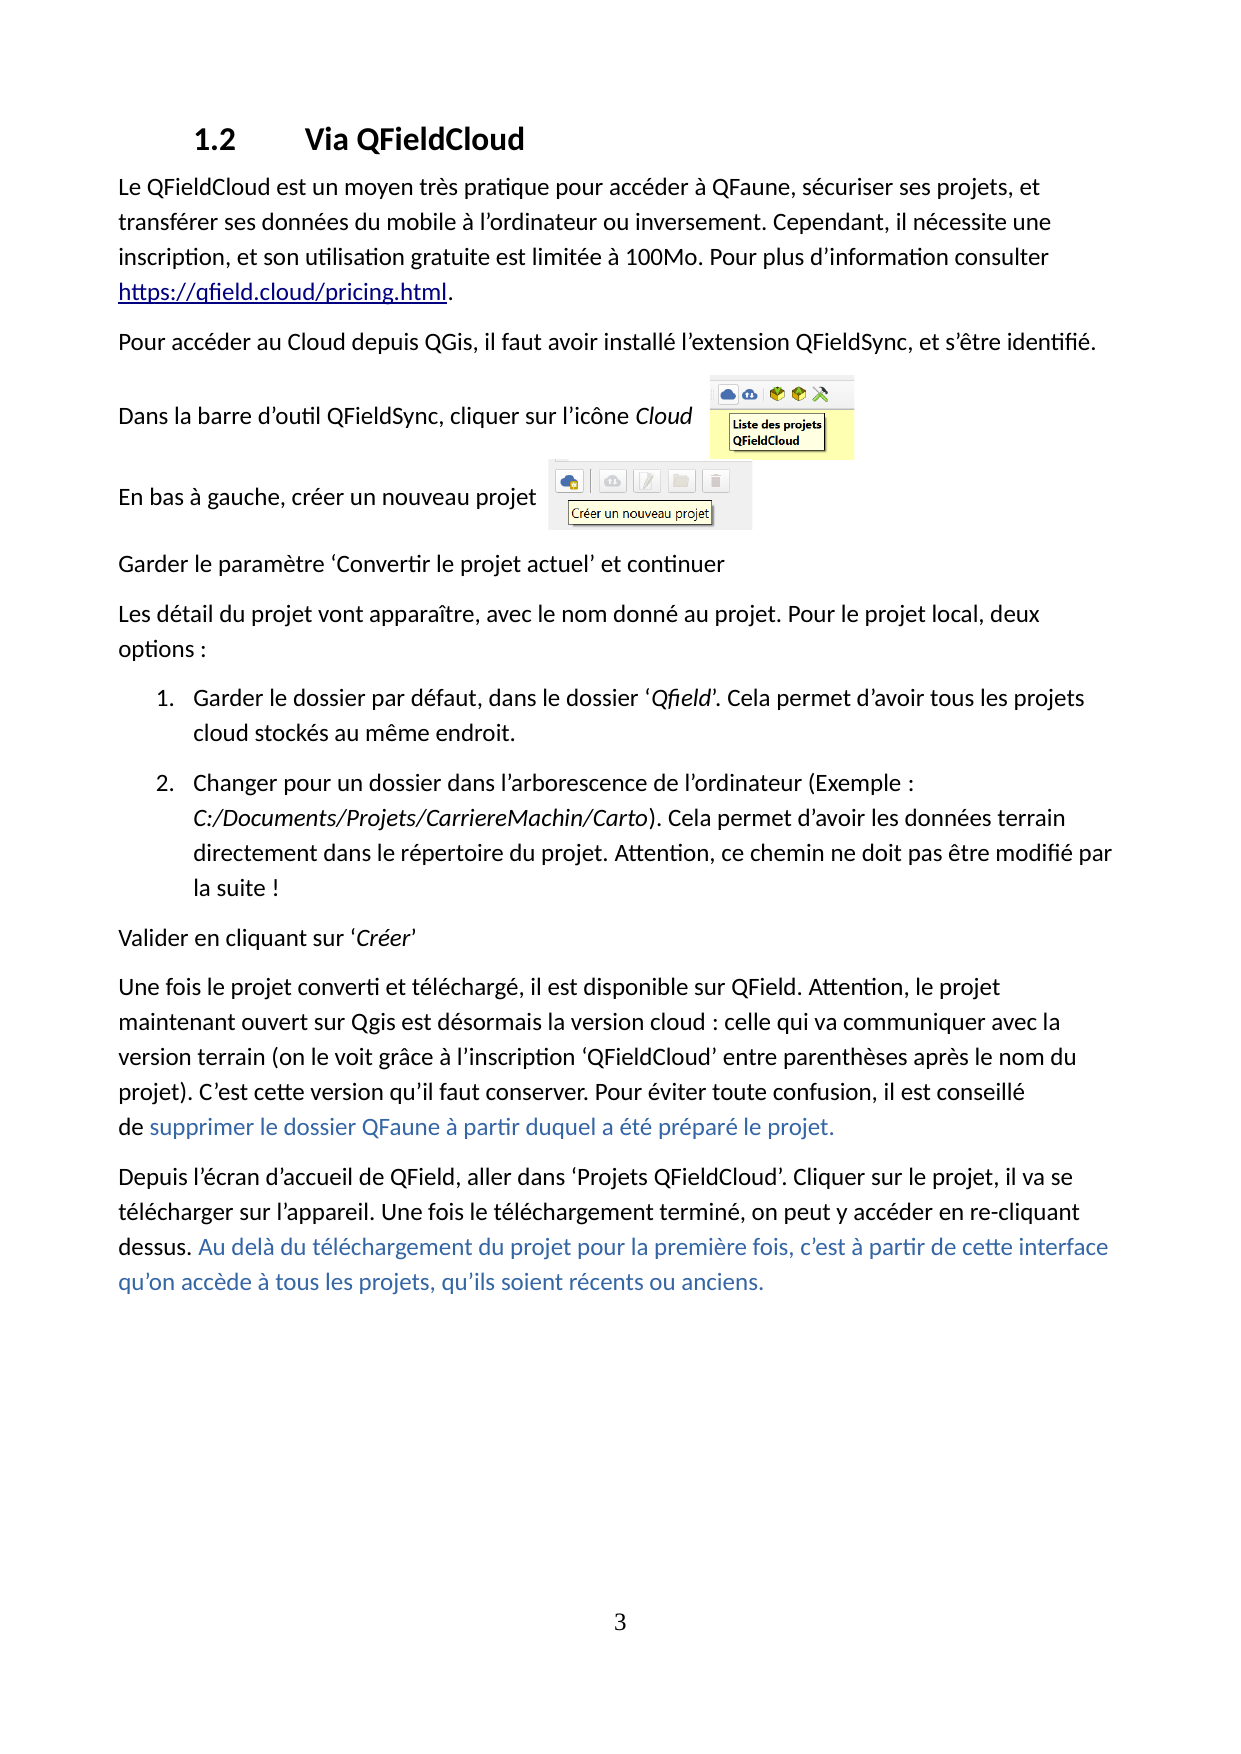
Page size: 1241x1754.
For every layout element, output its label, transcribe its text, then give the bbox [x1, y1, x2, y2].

subtitle Via QFieldCloud [193, 118, 1122, 159]
text Pour accéder au Cloud depuis QGis, il faut avoir installé l’extension QFieldSync, et s’être identifié. [118, 326, 1122, 356]
text Dans la barre d’outil QFieldSync, cliquer sur l’icône Cloud [118, 376, 709, 460]
text Une fois le projet converti et téléchargé, il est disponible sur QField. Attention, le projet maintenant ouvert sur Qgis est désormais la version cloud : celle qui va communiquer avec la version terrain (on le voit grâce à l’inscription ‘QFieldCloud’ entre parenthèses après le nom du projet). C’est cette version qu’il faut conserver. Pour éviter toute confusion, il est conseillé de supprimer le dossier QFaune à partir duquel a été préparé le projet. [118, 971, 1122, 1142]
text Le QFieldCloud est un moyen très pratique pour accéder à QFaune, sécuriser ses projets, et transférer ses données du mobile à l’ordinateur ou inversement. Cependant, il nécessite une inscription, et son utilisation gratuite est limitée à 100Mo. Pour plus d’information consulter https://qfield.cloud/pricing.html. [118, 171, 1122, 307]
text Depuis l’écran d’accueil de QField, aller dans ‘Projets QFieldCloud’. Cliquer sur le projet, il va se télécharger sur l’appareil. Une fois le téléchargement terminé, on peut y accéder en re-cliquant dessus. Au delà du téléchargement du projet pour la première fois, c’est à partir de cette interface qu’on accède à tous les projets, qu’ils soient récents ou anciens. [118, 1161, 1122, 1296]
list Garder le dossier par défaut, dans le dossier ‘Qfield’. Cela permet d’avoir tous les projets cloud stockés au même endroit. [156, 682, 1122, 748]
picture [548, 375, 855, 530]
text En bas à gauche, créer un nouveau projet [118, 460, 548, 529]
text Les détail du projet vont apparaître, avec le nom donné au projet. Pour le projet local, deux options : [118, 598, 1122, 663]
text [753, 460, 1122, 529]
list Changer pour un dossier dans l’arborescence de l’ordinateur (Exemple : C:/Documents/Projets/CarriereMachin/Carto). Cela permet d’avoir les données terrain directement dans le répertoire du projet. Attention, ce chemin ne doit pas être modifié par la suite ! [156, 767, 1122, 903]
text [855, 376, 1122, 460]
text Valider en cliquant sur ‘Créer’ [118, 922, 1122, 952]
text Garder le paramètre ‘Convertir le projet actuel’ et continuer [118, 548, 1122, 579]
